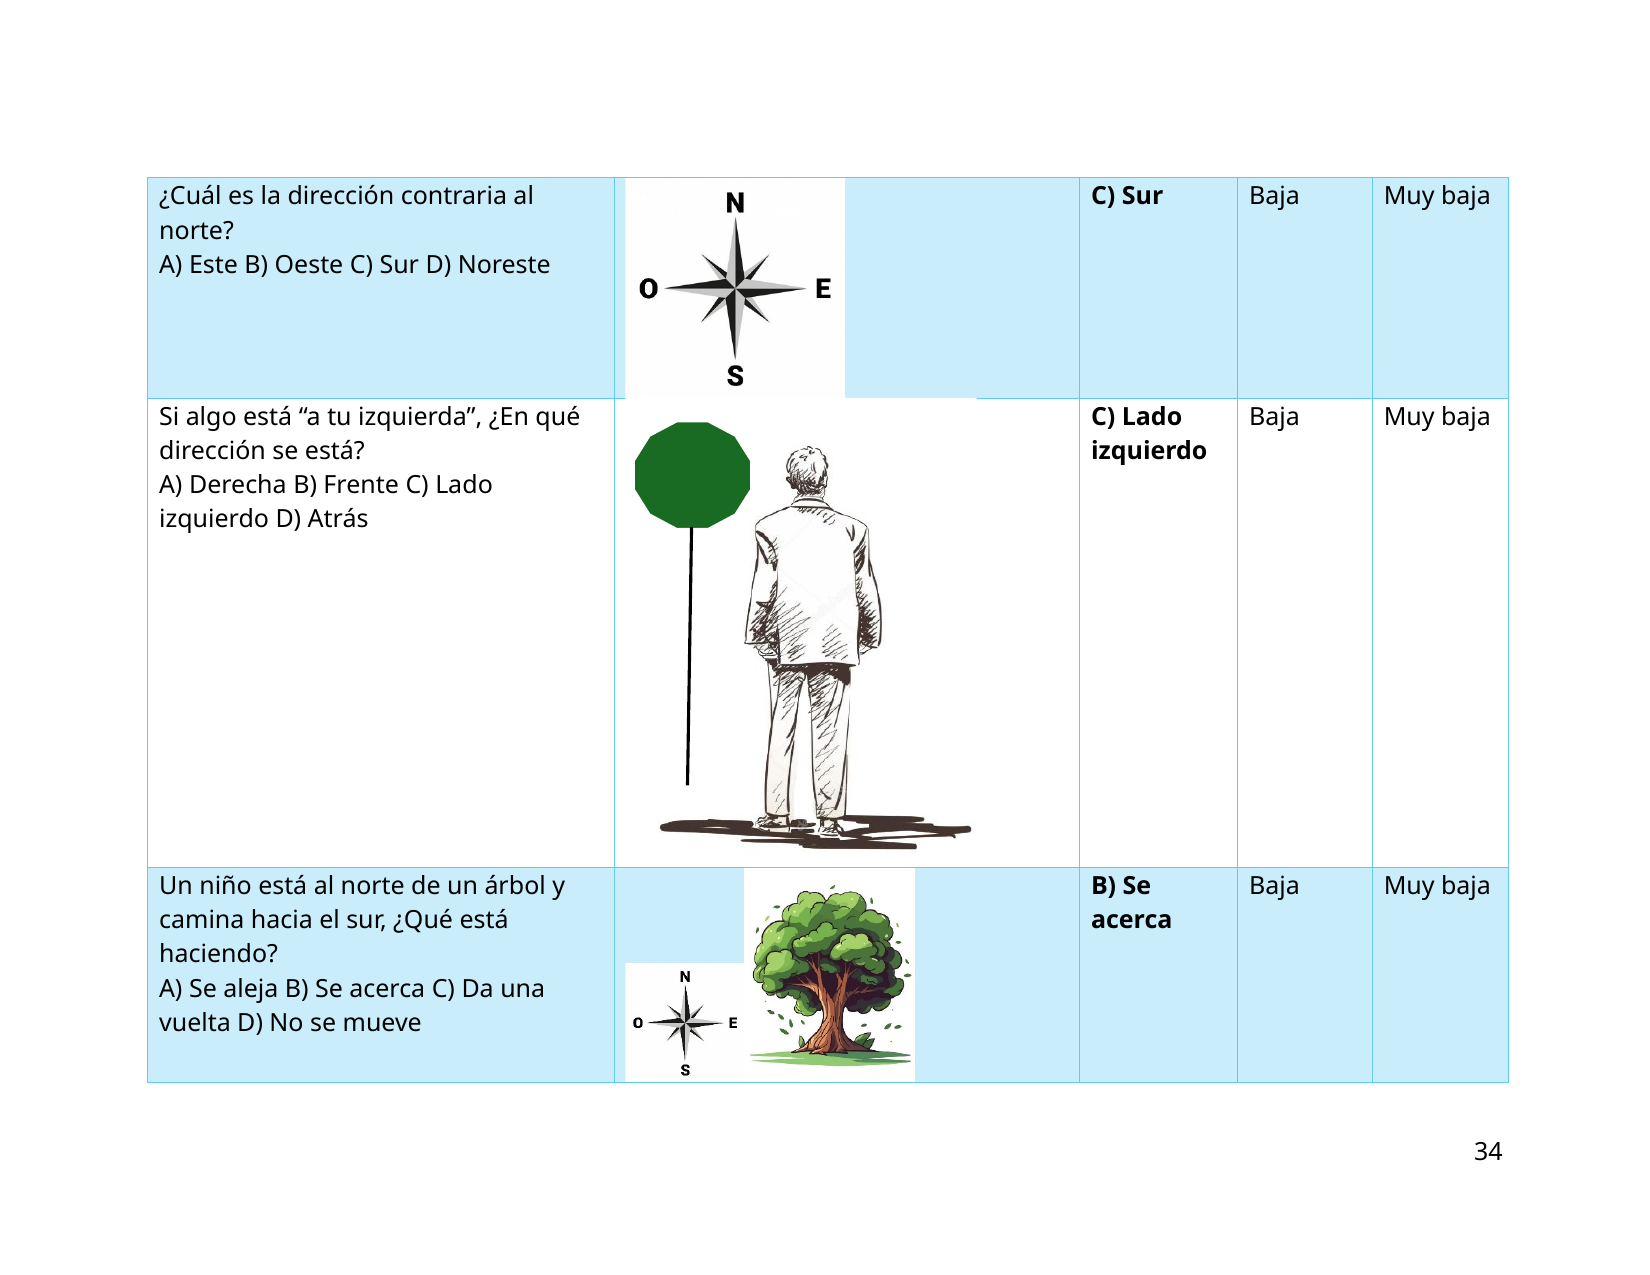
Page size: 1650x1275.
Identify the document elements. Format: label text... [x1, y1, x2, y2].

table_cell [615, 868, 744, 1082]
picture [625, 178, 977, 867]
table_cell [615, 178, 625, 398]
table_cell [977, 399, 1079, 867]
table_cell [845, 178, 1079, 398]
table_cell Muy baja [1373, 868, 1508, 1082]
table_cell [915, 868, 1079, 1082]
table_cell C) Sur [1080, 178, 1237, 398]
table_cell C) Lado izquierdo [1080, 399, 1237, 867]
table_cell Baja [1238, 868, 1372, 1082]
table_cell ¿Cuál es la dirección contraria al norte? A) Este B) Oeste C) Sur D) Noreste [148, 178, 614, 398]
table_cell B) Se acerca [1080, 868, 1237, 1082]
picture [625, 868, 915, 1082]
table_cell Muy baja [1373, 399, 1508, 867]
table_cell Un niño está al norte de un árbol y camina hacia el sur, ¿Qué está haciendo? A) Se aleja B) Se acerca C) Da una vuelta D) No se mueve [148, 868, 614, 1082]
table_cell [615, 399, 625, 867]
table_cell Muy baja [1373, 178, 1508, 398]
table_cell Baja [1238, 399, 1372, 867]
table_cell Si algo está “a tu izquierda”, ¿En qué dirección se está? A) Derecha B) Frente C) Lado izquierdo D) Atrás [148, 399, 614, 867]
table_cell Baja [1238, 178, 1372, 398]
